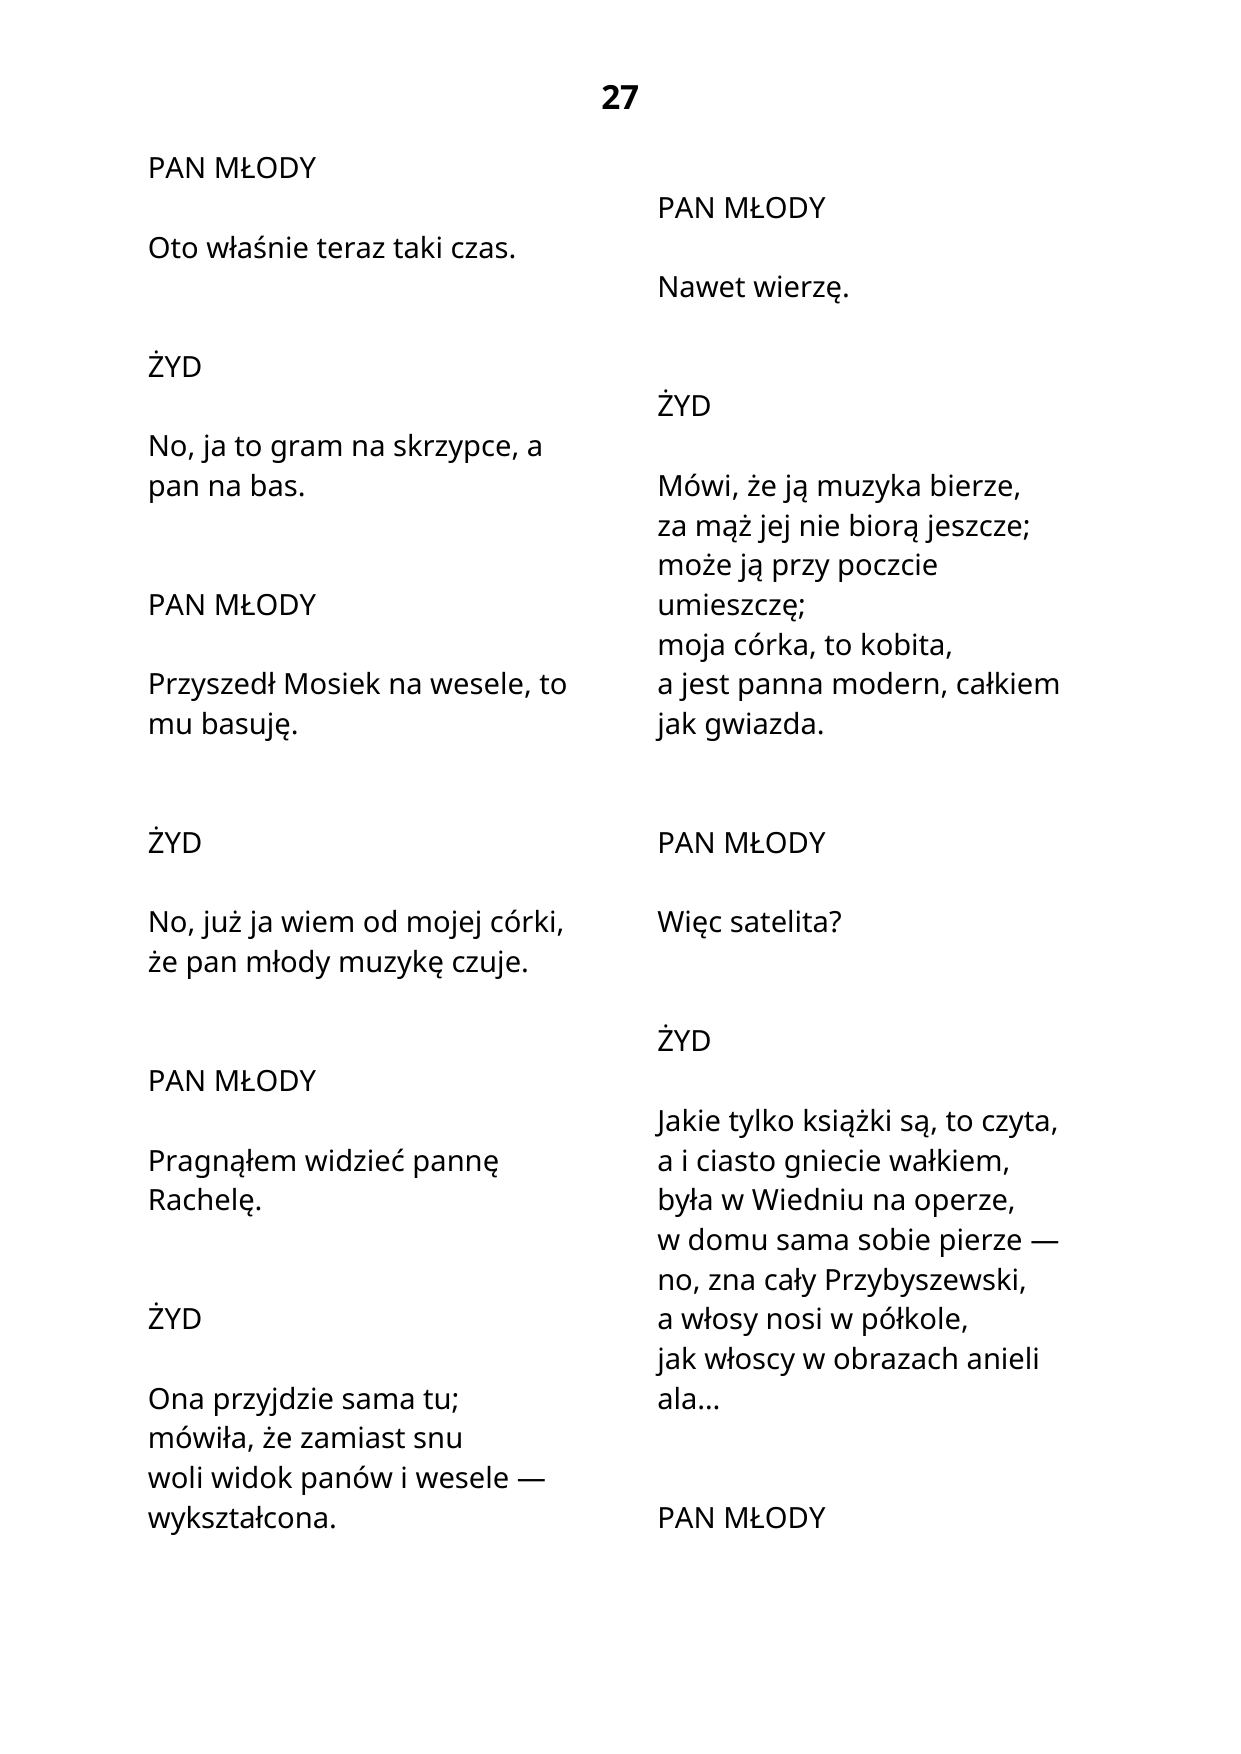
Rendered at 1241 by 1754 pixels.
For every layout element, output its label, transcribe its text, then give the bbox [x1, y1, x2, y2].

text PAN MŁODY [148, 148, 583, 187]
text może ją przy poczcie umieszczę; [657, 544, 1093, 624]
text a i ciasto gniecie wałkiem, [657, 1140, 1093, 1179]
text a jest panna modern, całkiem [657, 663, 1093, 703]
text ŻYD [657, 1021, 1093, 1060]
text Więc satelita? [657, 902, 1093, 941]
text woli widok panów i wesele — [148, 1457, 583, 1497]
text Pragnąłem widzieć pannę Rachelę. [148, 1140, 583, 1219]
text Mówi, że ją muzyka bierze, [657, 465, 1093, 505]
text za mąż jej nie biorą jeszcze; [657, 505, 1093, 544]
text ala… [657, 1378, 1093, 1418]
text PAN MŁODY [148, 584, 583, 624]
text w domu sama sobie pierze — [657, 1219, 1093, 1259]
text jak włoscy w obrazach anieli [657, 1338, 1093, 1378]
text Nawet wierzę. [657, 267, 1093, 306]
text No, ja to gram na skrzypce, a pan na bas. [148, 425, 583, 505]
text Oto właśnie teraz taki czas. [148, 227, 583, 267]
text PAN MŁODY [148, 1060, 583, 1100]
text a włosy nosi w półkole, [657, 1298, 1093, 1338]
text ŻYD [148, 346, 583, 386]
text wykształcona. [148, 1497, 583, 1537]
text była w Wiedniu na operze, [657, 1179, 1093, 1219]
text ŻYD [148, 822, 583, 862]
text PAN MŁODY [657, 1497, 1093, 1537]
text No, już ja wiem od mojej córki, [148, 902, 583, 941]
text mówiła, że zamiast snu [148, 1418, 583, 1457]
text Przyszedł Mosiek na wesele, to mu basuję. [148, 663, 583, 743]
text moja córka, to kobita, [657, 624, 1093, 663]
text ŻYD [657, 386, 1093, 425]
text Jakie tylko książki są, to czyta, [657, 1100, 1093, 1140]
text no, zna cały Przybyszewski, [657, 1259, 1093, 1298]
text jak gwiazda. [657, 703, 1093, 743]
text ŻYD [148, 1298, 583, 1338]
text PAN MŁODY [657, 187, 1093, 227]
text że pan młody muzykę czuje. [148, 941, 583, 981]
text Ona przyjdzie sama tu; [148, 1378, 583, 1418]
text PAN MŁODY [657, 822, 1093, 862]
